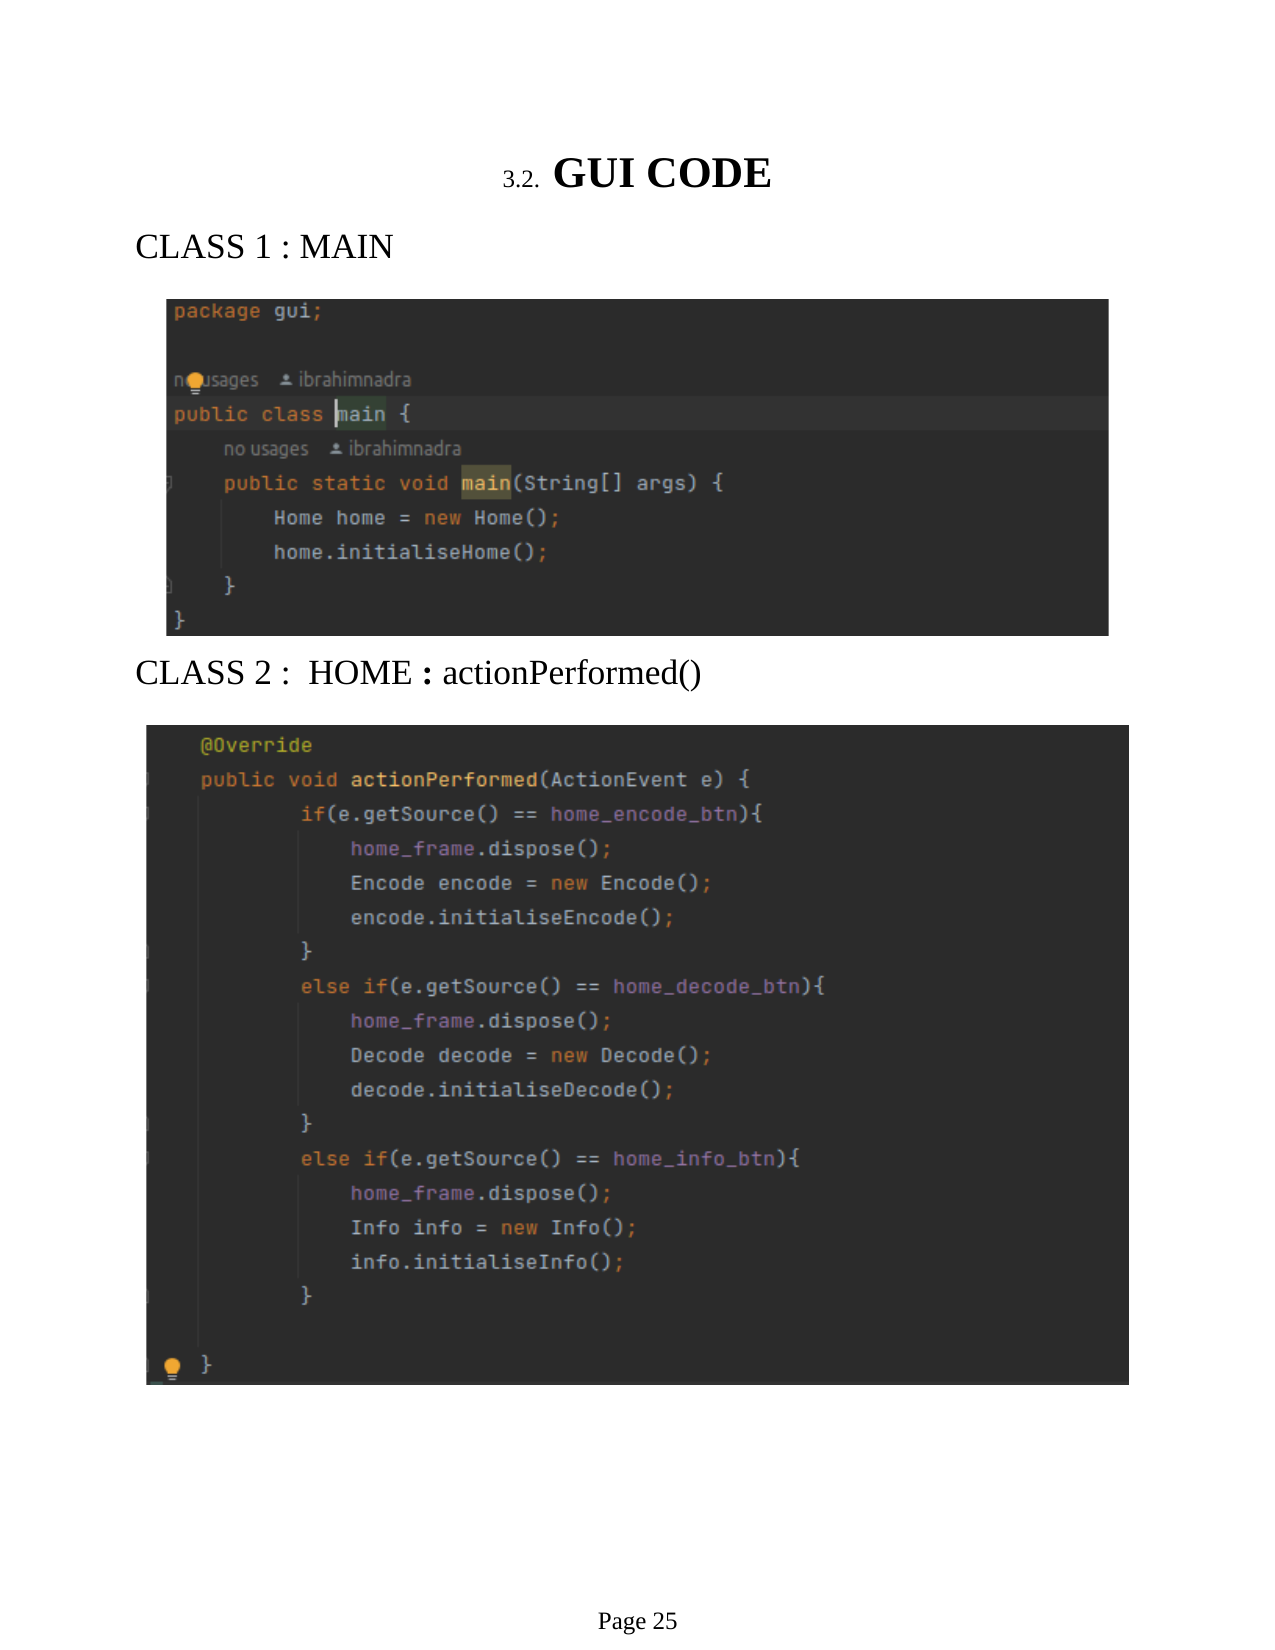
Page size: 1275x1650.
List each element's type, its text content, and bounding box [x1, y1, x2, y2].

text 3.2. GUI CODE [135, 147, 1140, 197]
picture [166, 299, 1109, 636]
text CLASS 2 : HOME : actionPerformed() [135, 651, 1140, 692]
text CLASS 1 : MAIN [135, 225, 1140, 266]
picture [146, 725, 1129, 1385]
